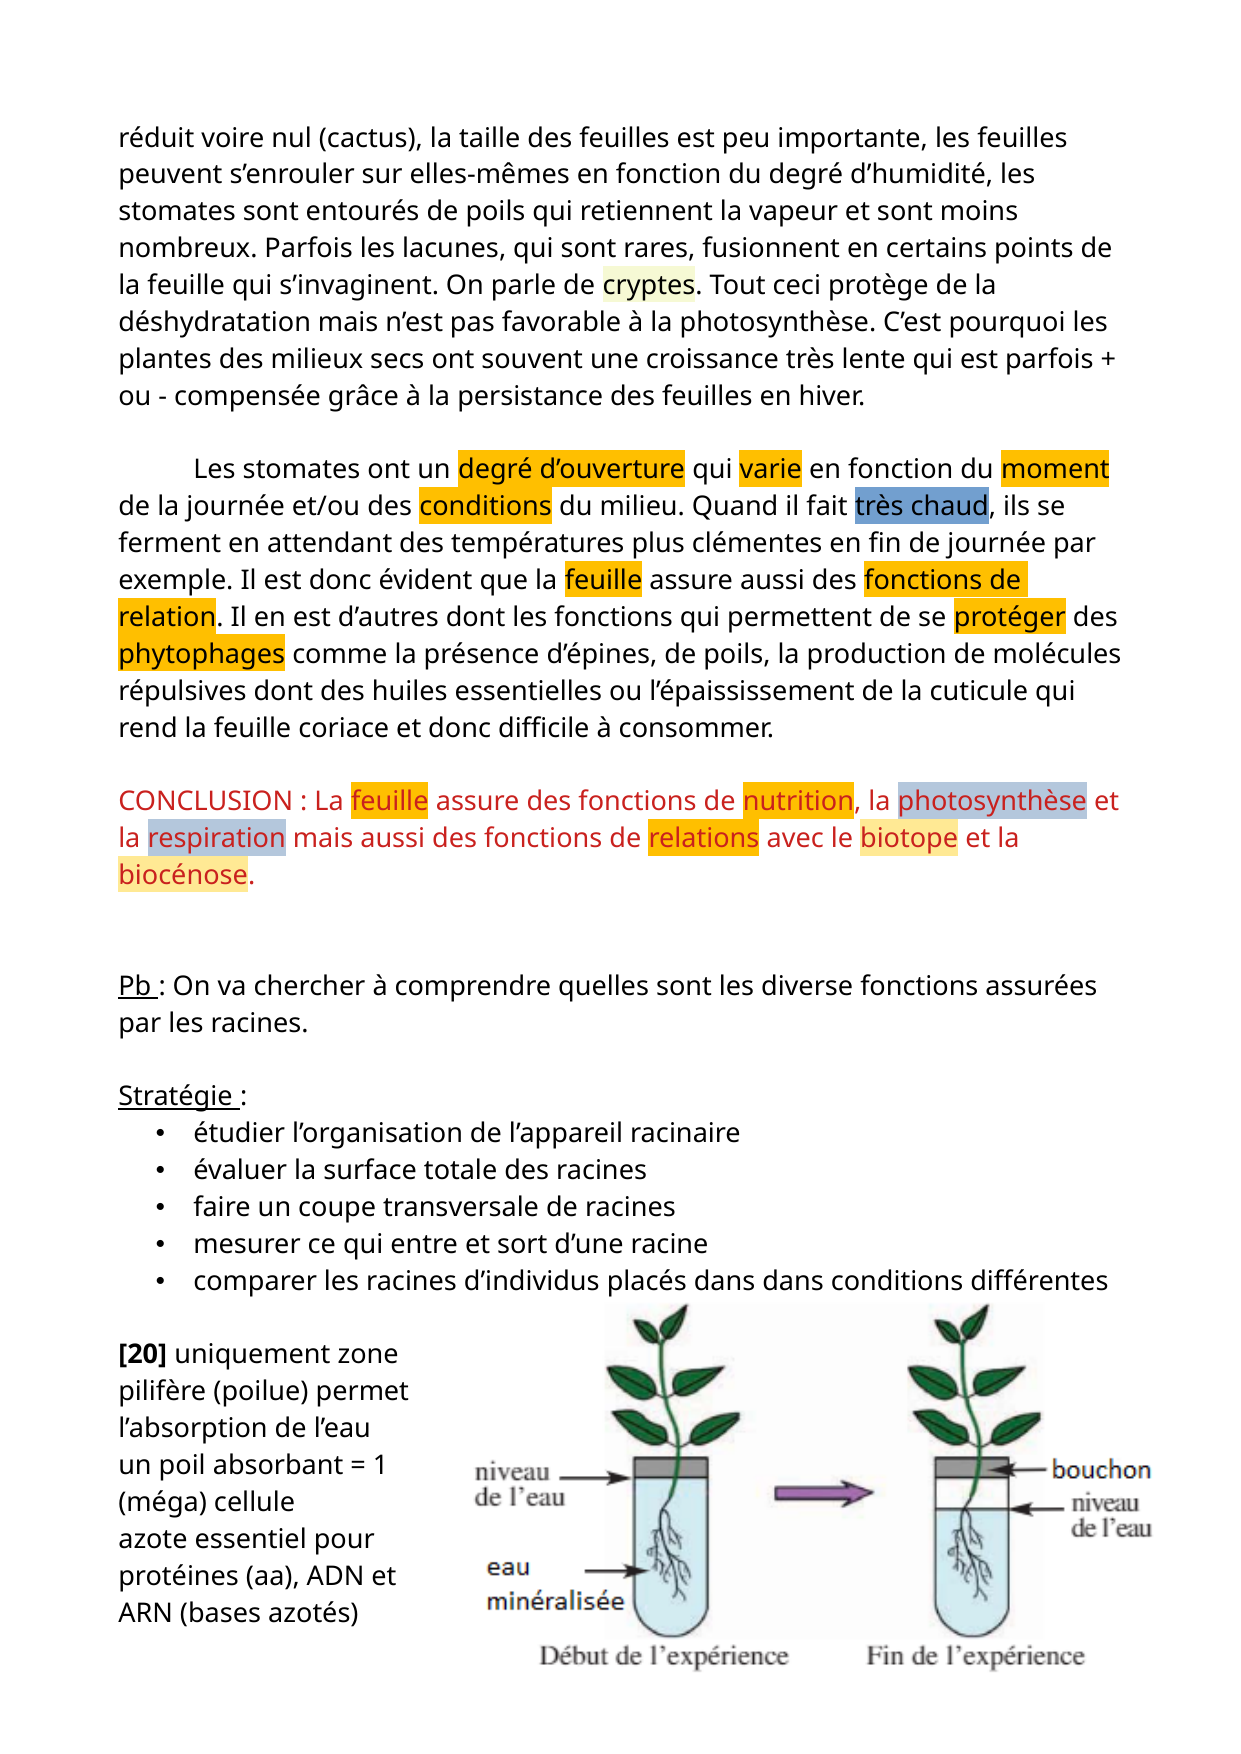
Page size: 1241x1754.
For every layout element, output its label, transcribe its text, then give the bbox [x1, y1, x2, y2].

list comparer les racines d’individus placés dans dans conditions différentes [156, 1261, 1122, 1298]
text Les stomates ont un degré d’ouverture qui varie en fonction du moment de la journée et/ou des conditions du milieu. Quand il fait très chaud, ils se ferment en attendant des températures plus clémentes en fin de journée par exemple. Il est donc évident que la feuille assure aussi des fonctions de relation. Il en est d’autres dont les fonctions qui permettent de se protéger des phytophages comme la présence d’épines, de poils, la production de molécules répulsives dont des huiles essentielles ou l’épaississement de la cuticule qui rend la feuille coriace et donc difficile à consommer. [118, 450, 1122, 745]
list étudier l’organisation de l’appareil racinaire [156, 1114, 1122, 1151]
text un poil absorbant = 1 (méga) cellule [118, 1446, 454, 1519]
picture [454, 1298, 1205, 1685]
text Stratégie : [118, 1077, 1122, 1114]
text [20] uniquement zone pilifère (poilue) permet l’absorption de l’eau [118, 1335, 454, 1446]
list évaluer la surface totale des racines [156, 1151, 1122, 1187]
list faire un coupe transversale de racines [156, 1187, 1122, 1224]
text azote essentiel pour protéines (aa), ADN et ARN (bases azotés) [118, 1519, 454, 1630]
text Pb : On va chercher à comprendre quelles sont les diverse fonctions assurées par les racines. [118, 966, 1122, 1040]
list mesurer ce qui entre et sort d’une racine [156, 1224, 1122, 1261]
text CONCLUSION : La feuille assure des fonctions de nutrition, la photosynthèse et la respiration mais aussi des fonctions de relations avec le biotope et la biocénose. [118, 782, 1122, 892]
text réduit voire nul (cactus), la taille des feuilles est peu importante, les feuilles peuvent s’enrouler sur elles-mêmes en fonction du degré d’humidité, les stomates sont entourés de poils qui retiennent la vapeur et sont moins nombreux. Parfois les lacunes, qui sont rares, fusionnent en certains points de la feuille qui s’invaginent. On parle de cryptes. Tout ceci protège de la déshydratation mais n’est pas favorable à la photosynthèse. C’est pourquoi les plantes des milieux secs ont souvent une croissance très lente qui est parfois + ou - compensée grâce à la persistance des feuilles en hiver. [118, 118, 1122, 413]
